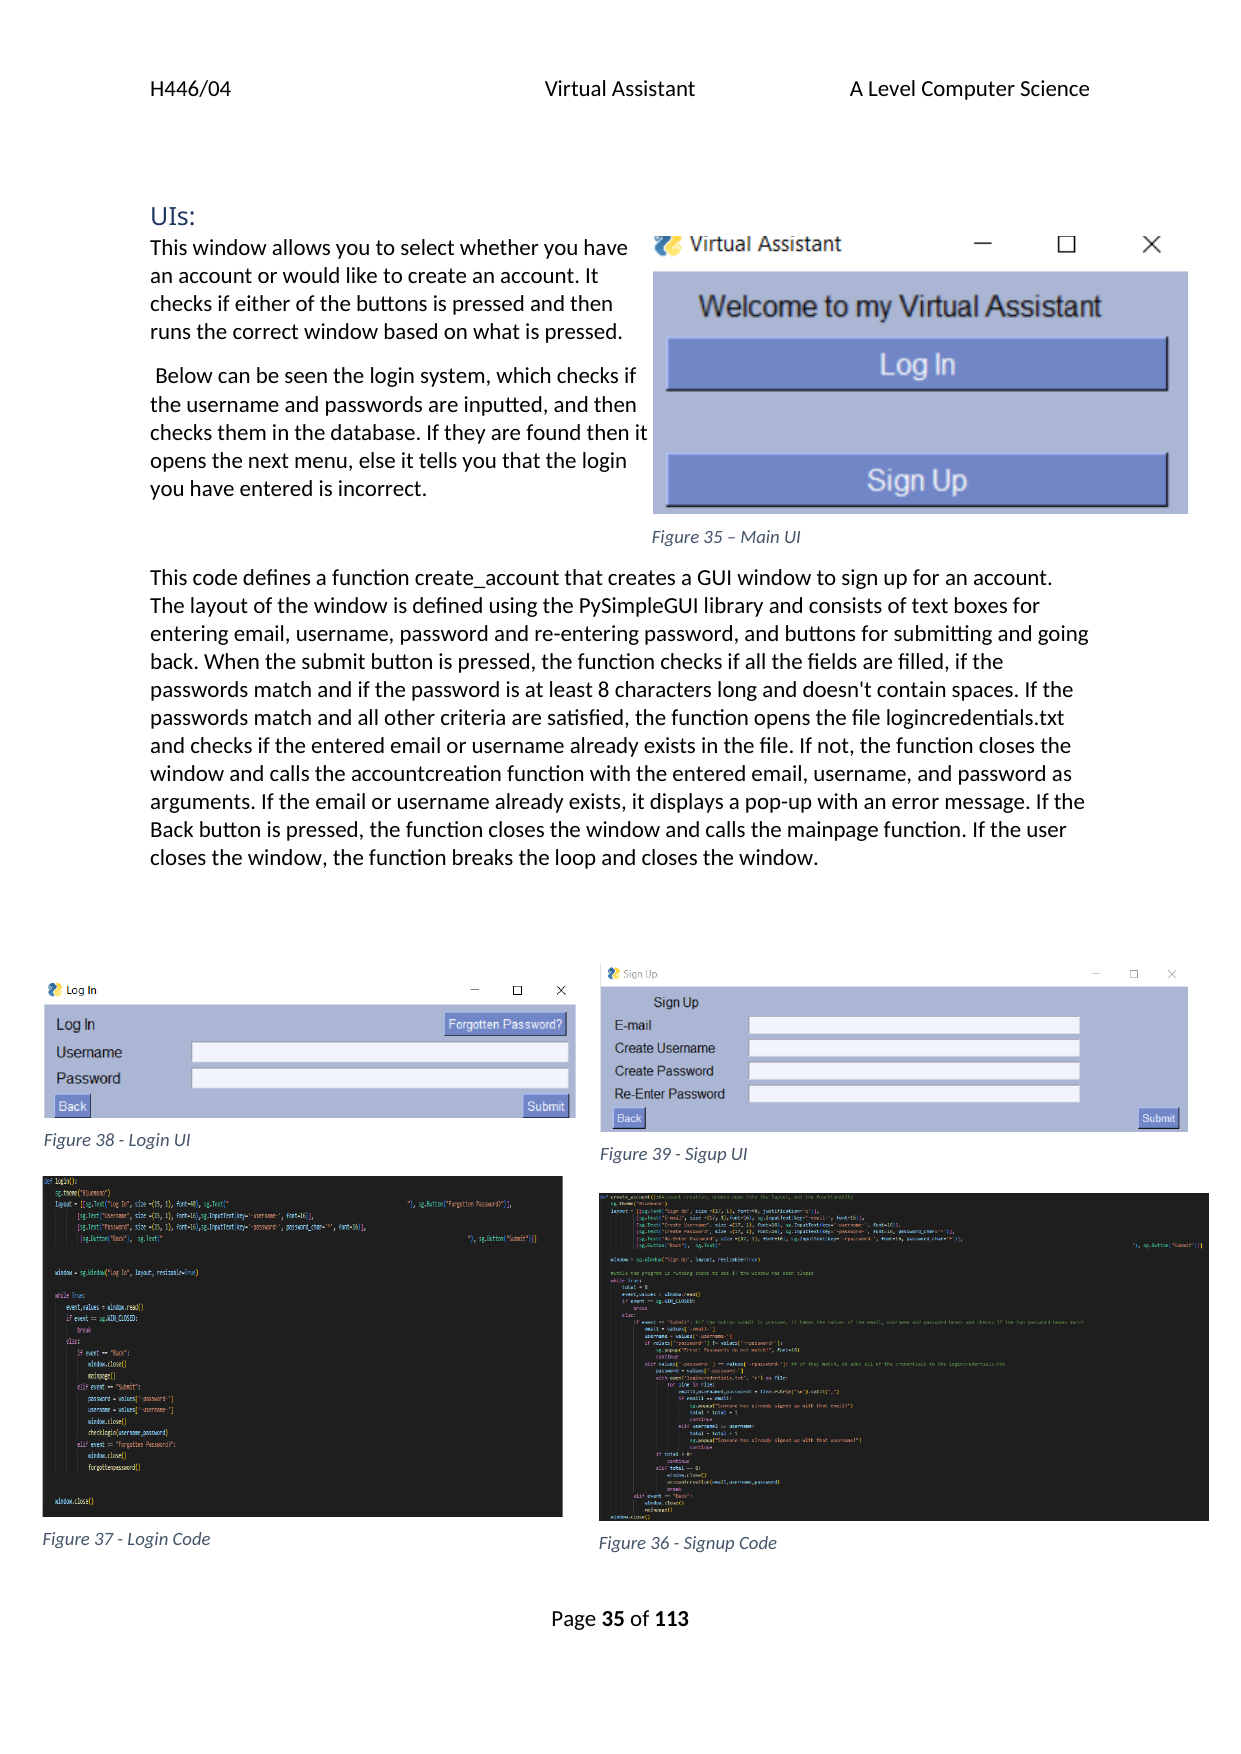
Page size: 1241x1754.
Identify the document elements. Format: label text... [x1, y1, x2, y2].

text Figure 38 - Login UI [43, 1129, 577, 1152]
text Figure 35 – Main UI [652, 525, 1191, 548]
text Figure 39 - Sigup UI [600, 1142, 1189, 1165]
text Figure 37 - Login Code [42, 1527, 563, 1549]
text This window allows you to select whether you have an account or would like to create an account. It checks if either of the buttons is pressed and then runs the correct window based on what is pressed. [150, 233, 1090, 345]
subtitle UIs: [150, 199, 1090, 233]
text Figure 36 - Signup Code [598, 1531, 1210, 1554]
text Below can be seen the login system, which checks if the username and passwords are inputted, and then checks them in the database. If they are found then it opens the next menu, else it tells you that the login you have entered is incorrect. [150, 362, 653, 502]
text This code defines a function create_account that creates a GUI window to sign up for an account. The layout of the window is defined using the PySimpleGUI library and consists of text boxes for entering email, username, password and re-entering password, and buttons for submitting and going back. When the submit button is pressed, the function checks if all the fields are filled, if the passwords match and if the password is at least 8 characters long and doesn't contain spaces. If the passwords match and all other criteria are satisfied, the function opens the file logincredentials.txt and checks if the entered email or username already exists in the file. If not, the function closes the window and calls the accountcreation function with the entered email, username, and password as arguments. If the email or username already exists, it displays a pop-up with an error message. If the Back button is pressed, the function closes the window and calls the mainpage function. If the user closes the window, the function breaks the loop and closes the window. [150, 563, 1090, 871]
